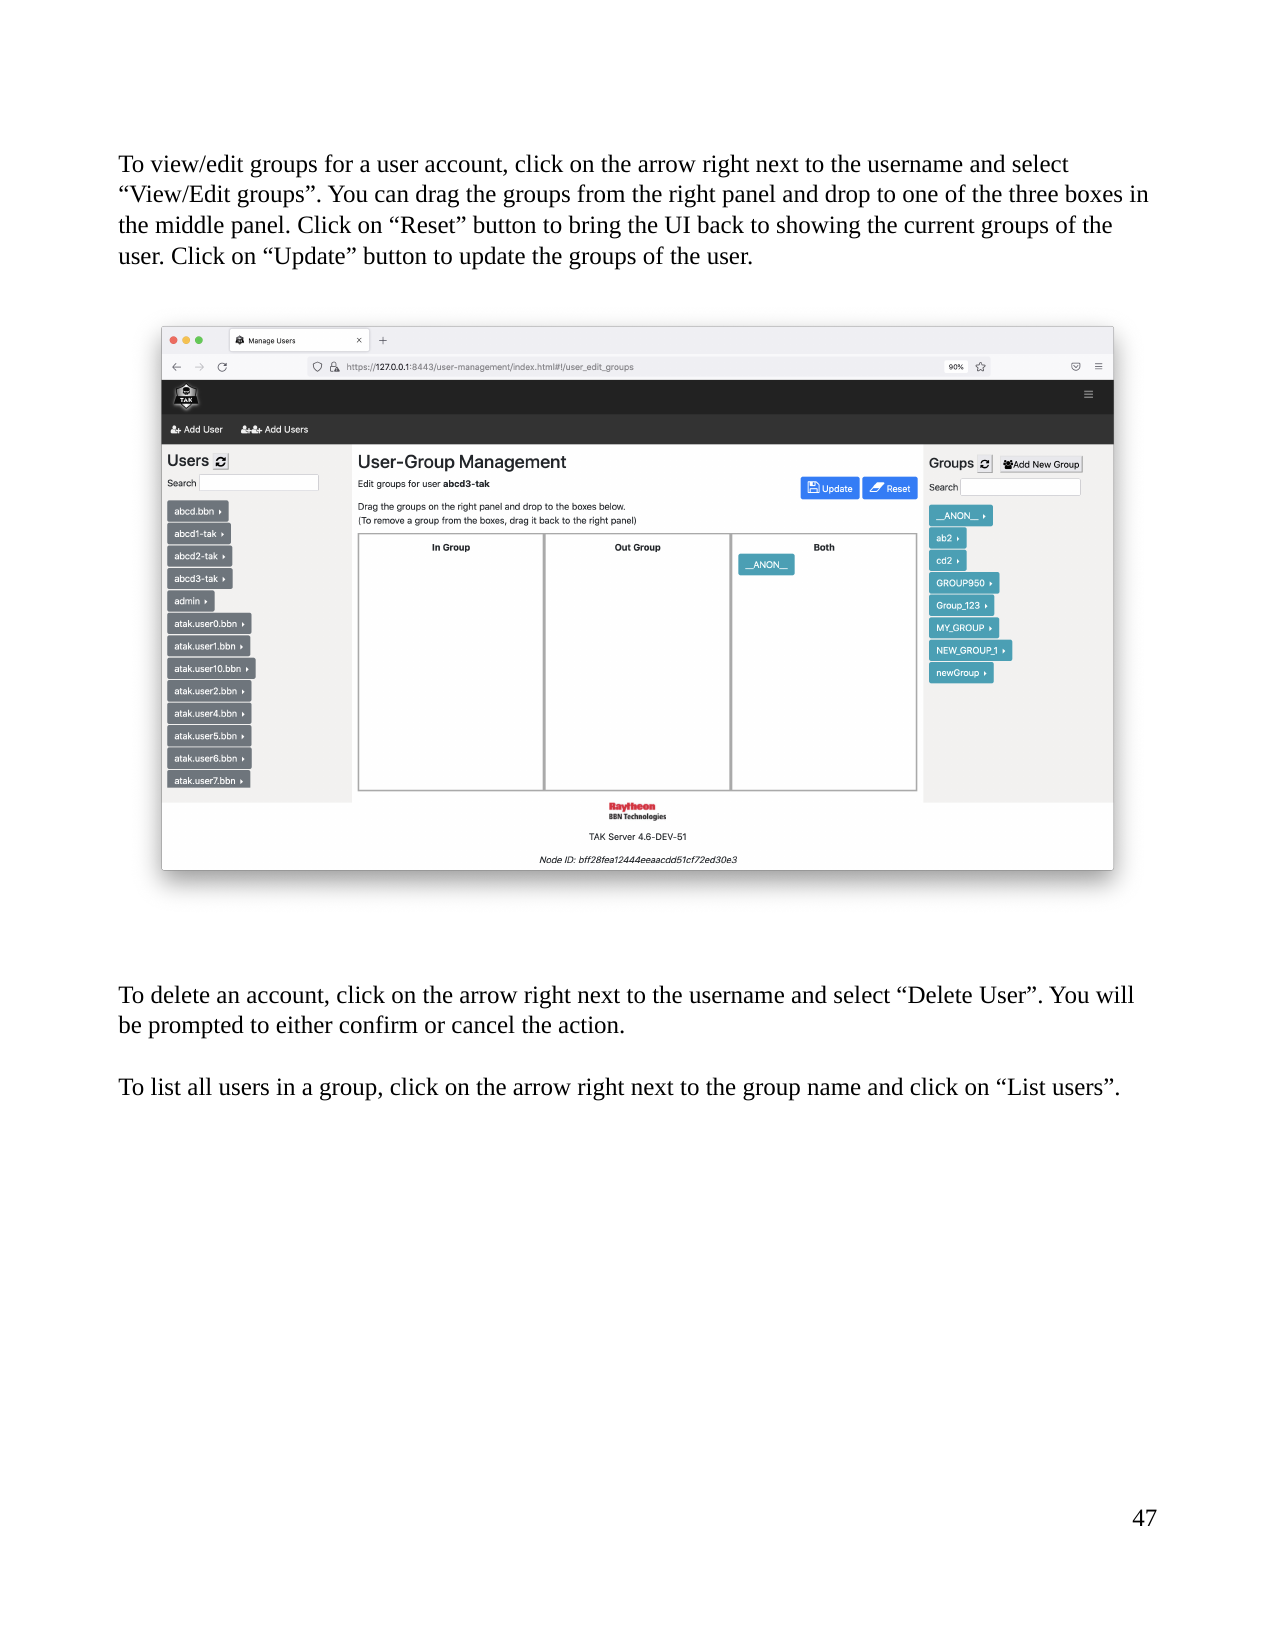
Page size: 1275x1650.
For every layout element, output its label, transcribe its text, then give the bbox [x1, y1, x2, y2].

text To delete an account, click on the arrow right next to the username and select “Delete User”. You will be prompted to either confirm or cancel the action. [118, 980, 1157, 1039]
text To view/edit groups for a user account, click on the arrow right next to the username and select “View/Edit groups”. You can drag the groups from the right panel and drop to one of the three boxes in the middle panel. Click on “Reset” button to bring the UI back to showing the current groups of the user. Click on “Update” button to update the groups of the user. [118, 149, 1157, 270]
picture [126, 302, 1149, 917]
text To list all users in a group, click on the arrow right next to the group name and click on “List users”. [118, 1072, 1157, 1101]
